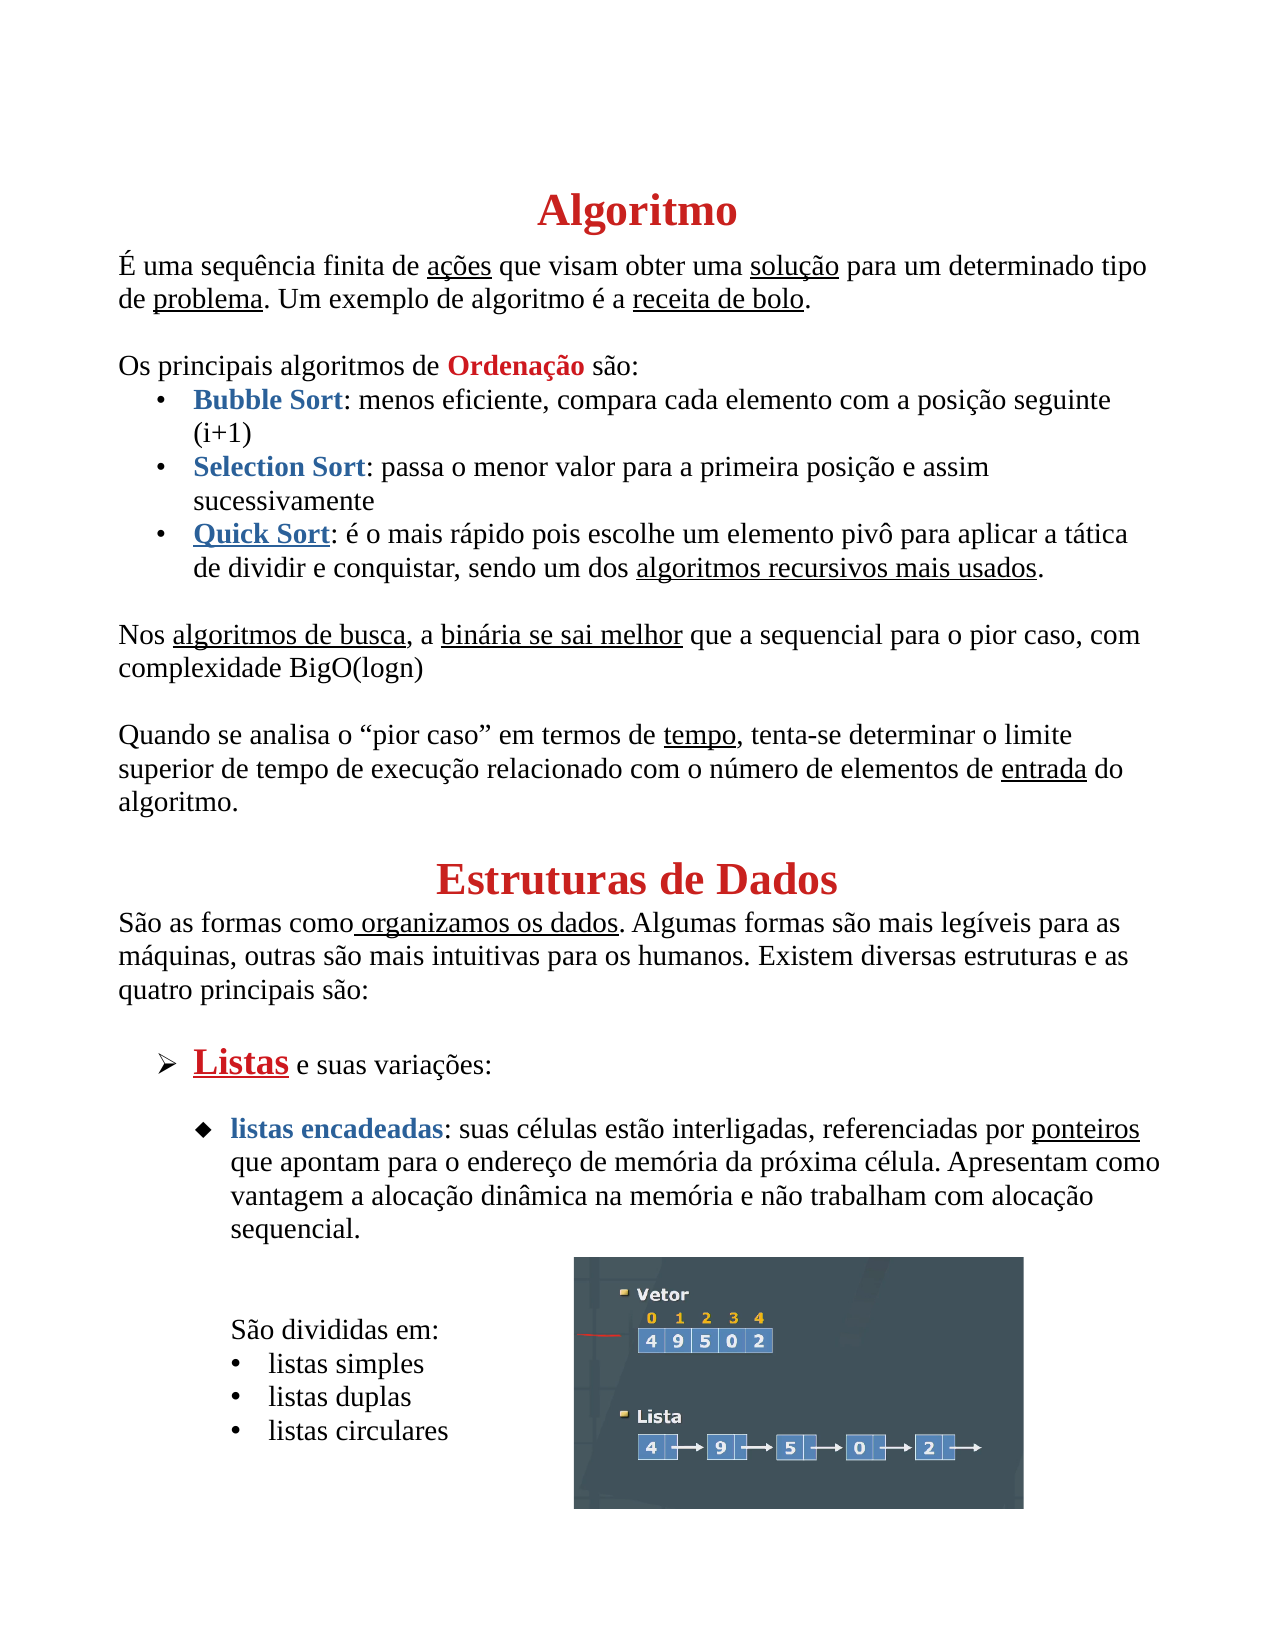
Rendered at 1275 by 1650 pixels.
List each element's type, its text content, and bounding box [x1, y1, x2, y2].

text Nos algoritmos de busca, a binária se sai melhor que a sequencial para o pior caso, com complexidade BigO(logn) [118, 617, 1157, 684]
list [1024, 1346, 1157, 1379]
list [1024, 1413, 1157, 1509]
list Selection Sort: passa o menor valor para a primeira posição e assim sucessivamente [156, 449, 1157, 516]
list listas encadeadas: suas células estão interligadas, referenciadas por ponteiros que apontam para o endereço de memória da próxima célula. Apresentam como vantagem a alocação dinâmica na memória e não trabalham com alocação sequencial. São divididas em: [195, 1111, 1181, 1346]
list Listas e suas variações: [156, 1039, 1157, 1111]
list listas circulares [231, 1413, 573, 1509]
subtitle Estruturas de Dados [118, 852, 1157, 904]
text É uma sequência finita de ações que visam obter uma solução para um determinado tipo de problema. Um exemplo de algoritmo é a receita de bolo. [118, 248, 1157, 315]
list Bubble Sort: menos eficiente, compara cada elemento com a posição seguinte (i+1) [156, 382, 1157, 449]
text Os principais algoritmos de Ordenação são: [118, 348, 1157, 382]
list listas duplas [231, 1379, 573, 1413]
subtitle Algoritmo [118, 183, 1157, 235]
picture [573, 1257, 1024, 1509]
list Quick Sort: é o mais rápido pois escolhe um elemento pivô para aplicar a tática de dividir e conquistar, sendo um dos algoritmos recursivos mais usados. [156, 516, 1157, 583]
list [1024, 1379, 1157, 1413]
text Quando se analisa o “pior caso” em termos de tempo, tenta-se determinar o limite superior de tempo de execução relacionado com o número de elementos de entrada do algoritmo. [118, 717, 1157, 818]
list listas simples [231, 1346, 573, 1379]
text São as formas como organizamos os dados. Algumas formas são mais legíveis para as máquinas, outras são mais intuitivas para os humanos. Existem diversas estruturas e as quatro principais são: [118, 905, 1157, 1039]
